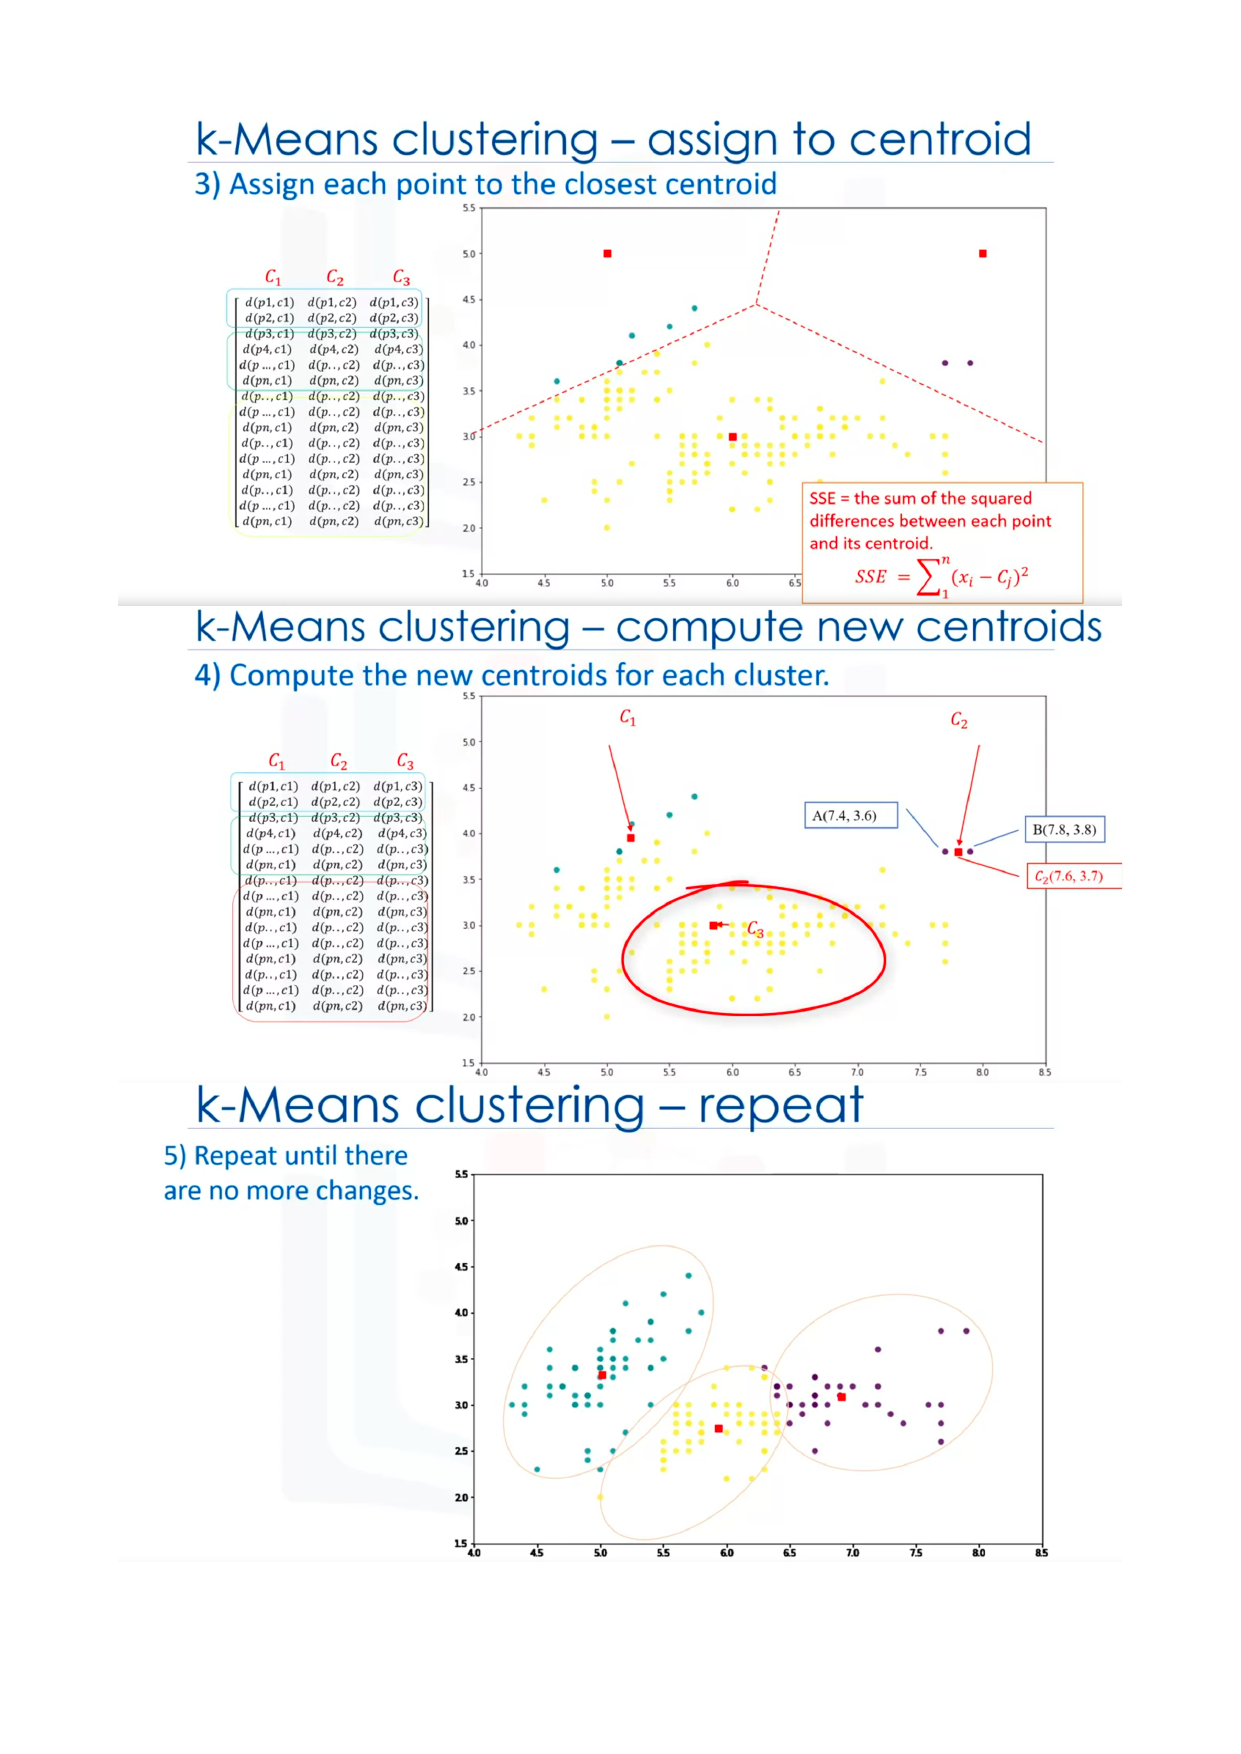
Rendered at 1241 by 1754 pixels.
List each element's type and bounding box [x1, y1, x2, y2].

picture [118, 118, 1123, 1562]
